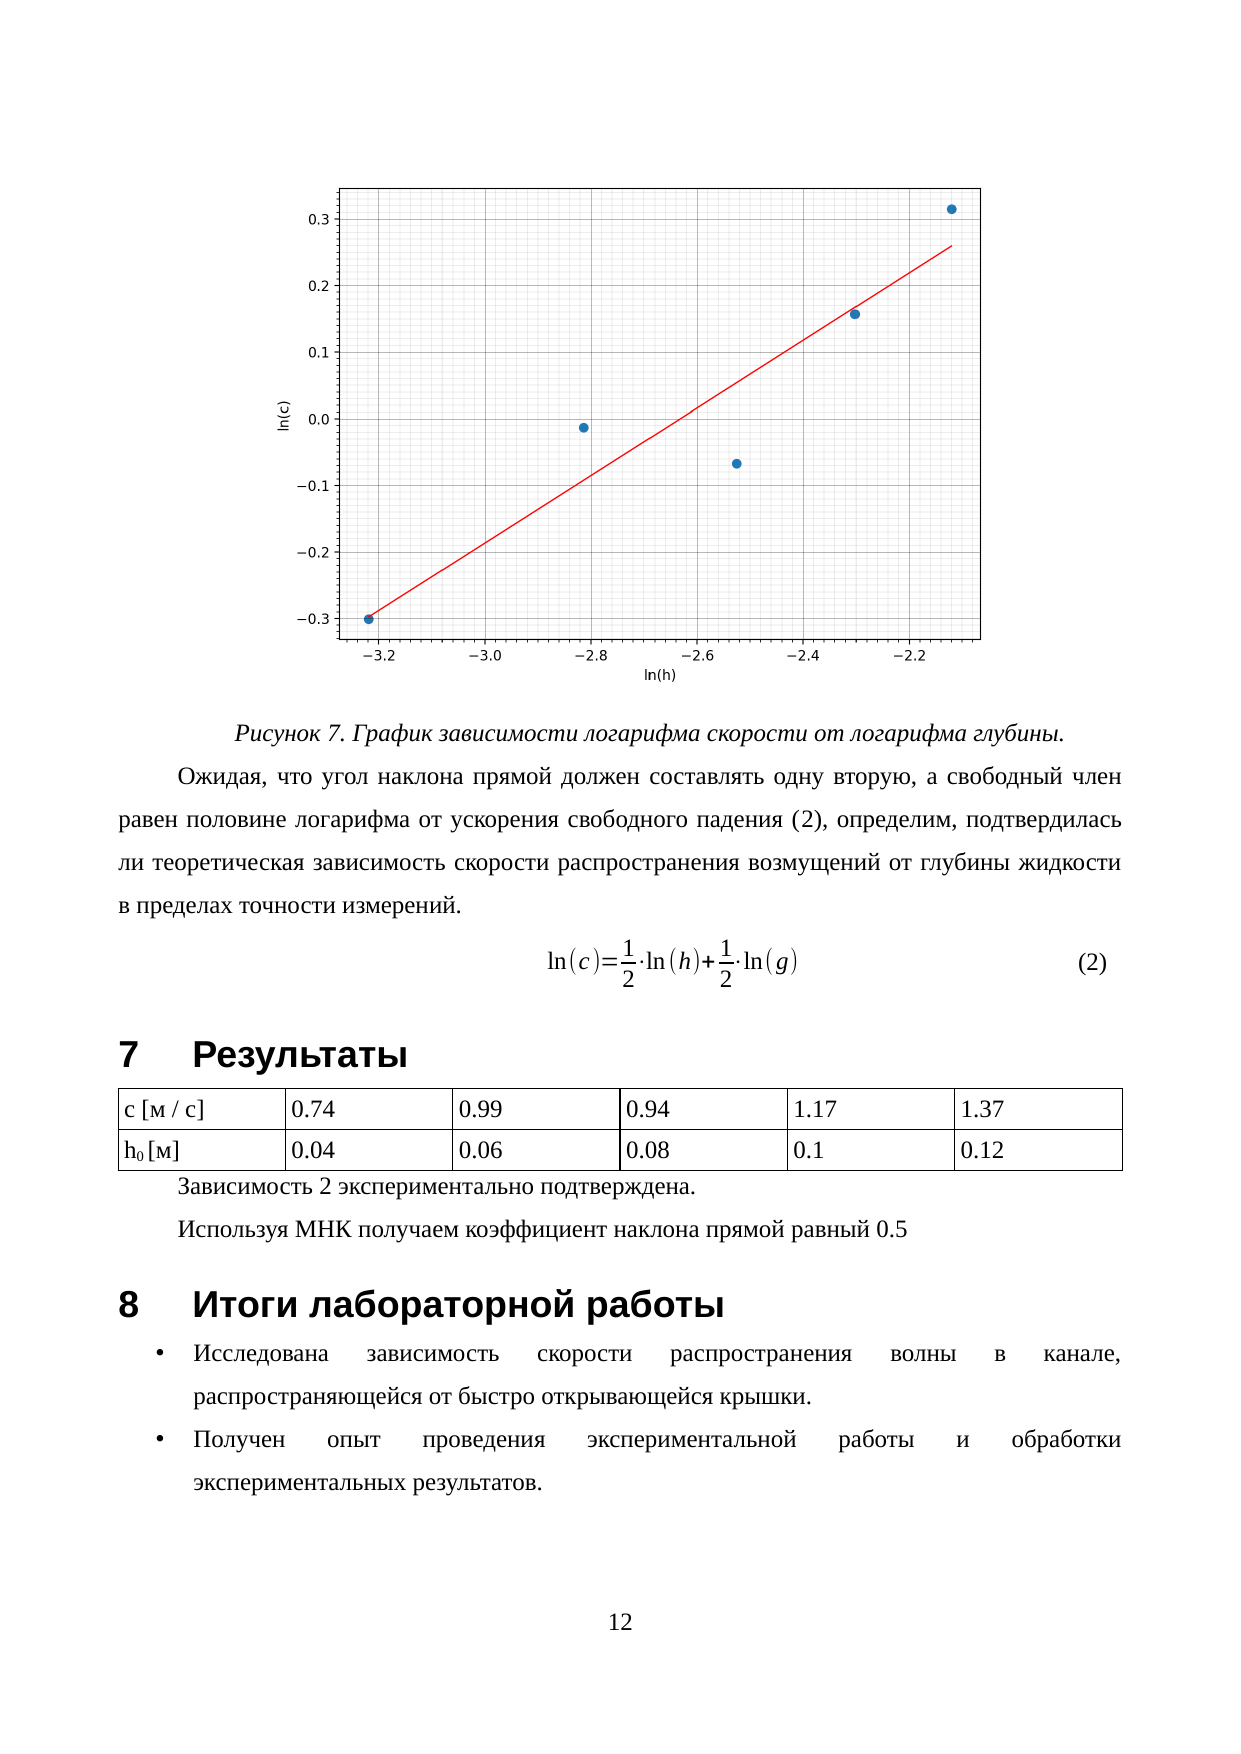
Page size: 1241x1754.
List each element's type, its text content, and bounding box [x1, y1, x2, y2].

table_cell 0.12 [955, 1130, 1122, 1170]
table_cell h0 [м] [119, 1130, 285, 1170]
subtitle Итоги лабораторной работы [118, 1282, 1122, 1325]
text Ожидая, что угол наклона прямой должен составлять одну вторую, а свободный член равен половине логарифма от ускорения свободного падения (2), определим, подтвердилась ли теоретическая зависимость скорости распространения возмущений от глубины жидкости в пределах точности измерений. [118, 761, 1122, 919]
table_header 1.17 [788, 1089, 954, 1129]
picture [236, 118, 1063, 704]
text Рисунок 7. График зависимости логарифма скорости от логарифма глубины. [118, 718, 1122, 747]
table_header 0.74 [286, 1089, 452, 1129]
text (2) [118, 933, 1122, 992]
table_header 0.99 [453, 1089, 619, 1129]
table_cell 0.08 [621, 1130, 787, 1170]
list Получен опыт проведения экспериментальной работы и обработки экспериментальных результатов. [156, 1424, 1122, 1496]
list Исследована зависимость скорости распространения волны в канале, распространяющейся от быстро открывающейся крышки. [156, 1338, 1122, 1410]
table_cell 0.04 [286, 1130, 452, 1170]
text Зависимость 2 экспериментально подтверждена. [118, 1171, 1122, 1200]
table_header 1.37 [955, 1089, 1122, 1129]
table_cell 0.1 [788, 1130, 954, 1170]
table_header 0.94 [621, 1089, 787, 1129]
text Используя МНК получаем коэффициент наклона прямой равный 0.5 [118, 1214, 1122, 1243]
subtitle Результаты [118, 1032, 1122, 1075]
table_cell 0.06 [453, 1130, 619, 1170]
table_header c [м / c] [119, 1089, 285, 1129]
